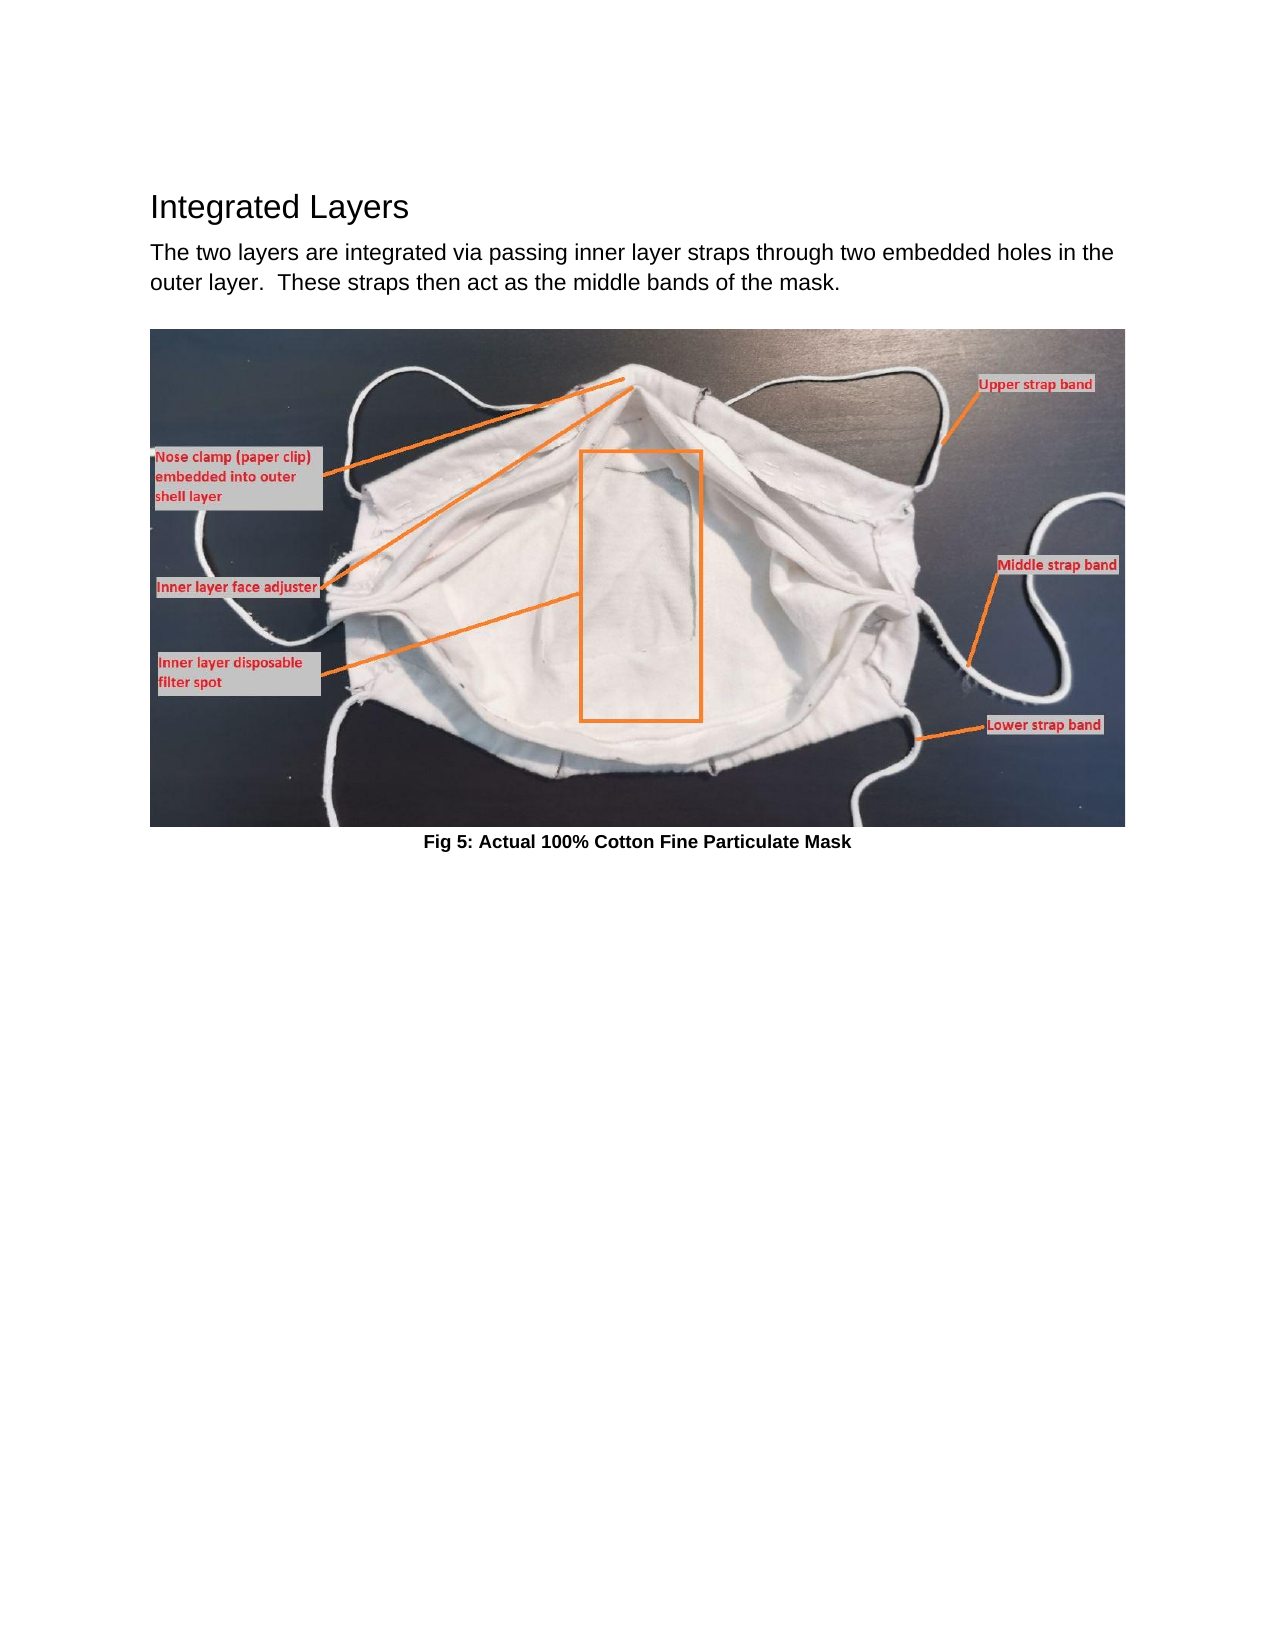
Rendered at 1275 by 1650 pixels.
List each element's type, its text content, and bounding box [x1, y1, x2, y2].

text The two layers are integrated via passing inner layer straps through two embedded holes in the outer layer. These straps then act as the middle bands of the mask. [150, 238, 1125, 295]
text Fig 5: Actual 100% Cotton Fine Particulate Mask [150, 831, 1125, 852]
subtitle Integrated Layers [150, 187, 1125, 226]
